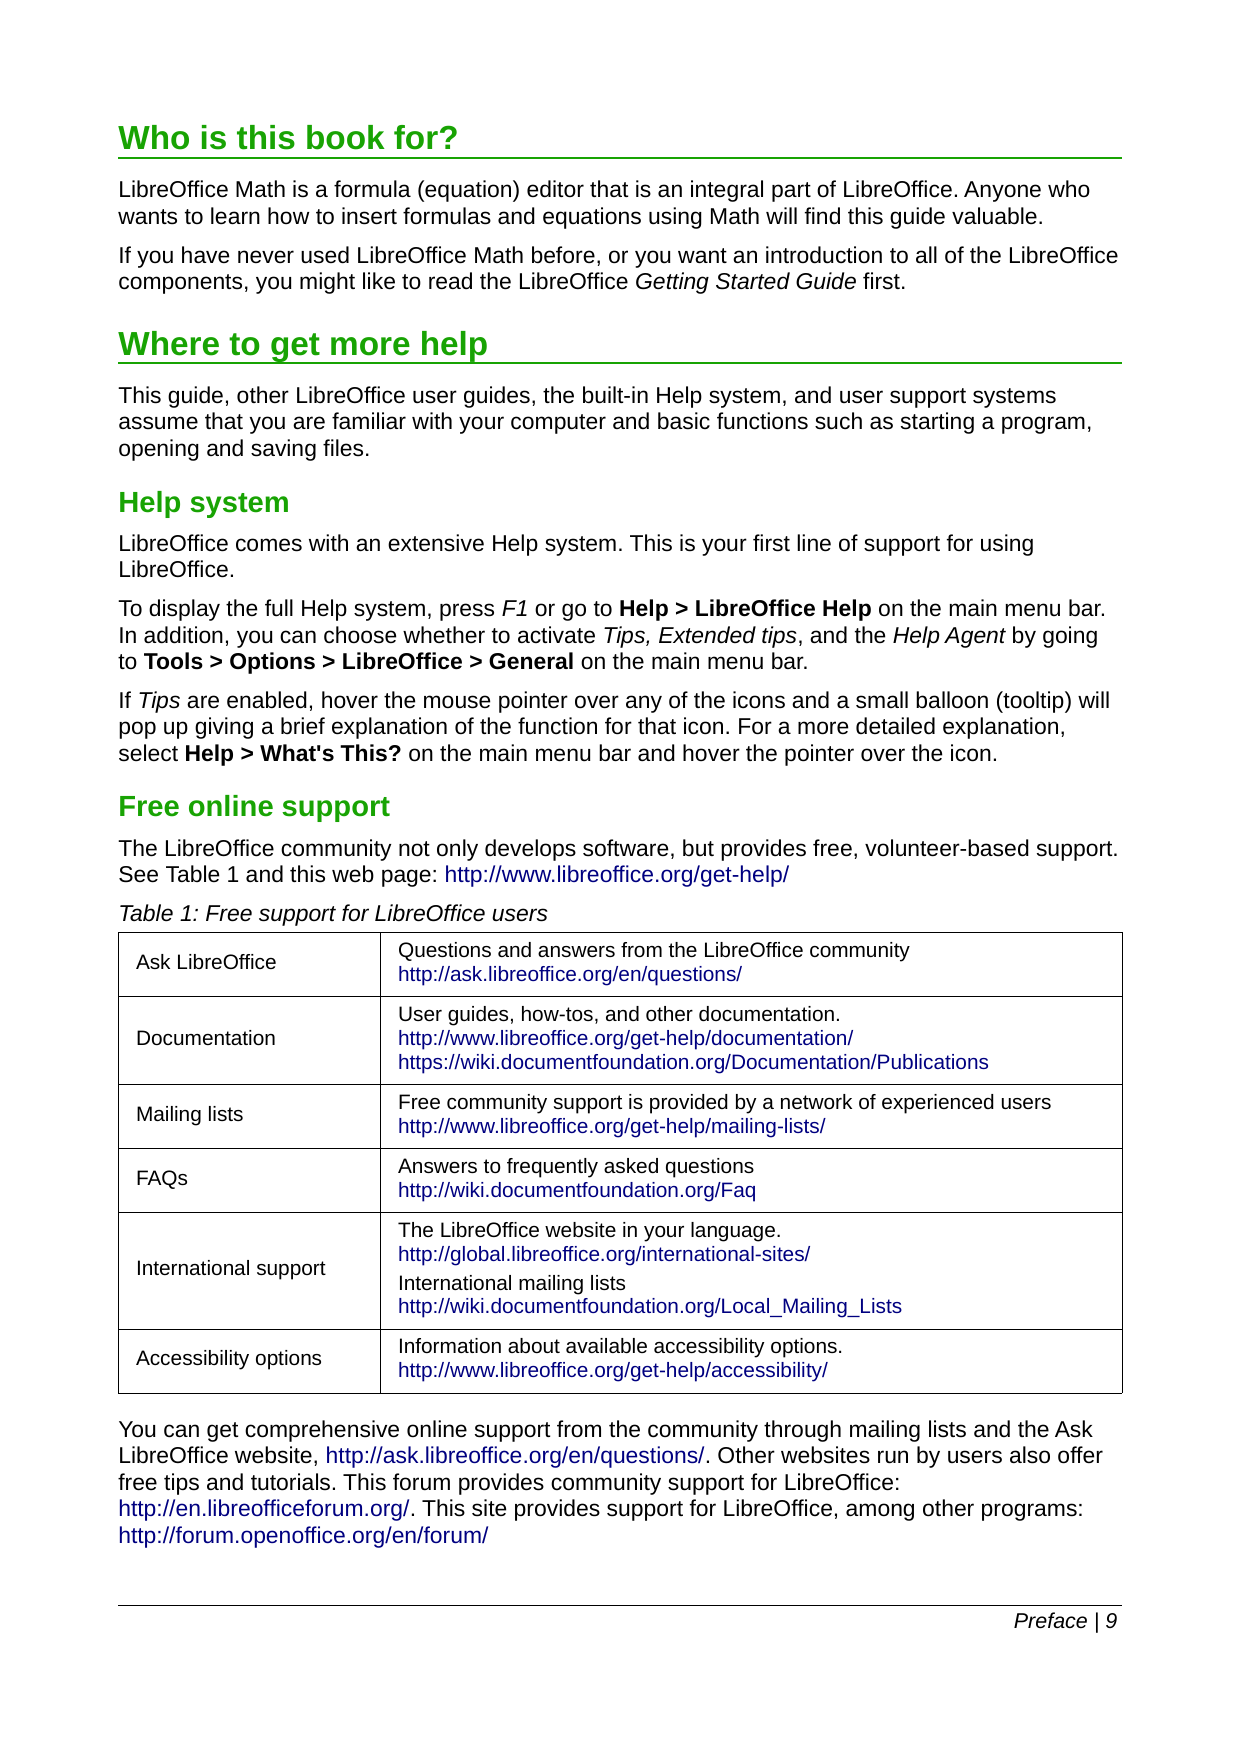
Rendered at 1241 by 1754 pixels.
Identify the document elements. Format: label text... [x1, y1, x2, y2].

subtitle Help system [118, 485, 1122, 518]
text LibreOffice Math is a formula (equation) editor that is an integral part of LibreOffice. Anyone who wants to learn how to insert formulas and equations using Math will find this guide valuable. [118, 176, 1122, 229]
table_header Questions and answers from the LibreOffice community http://ask.libreoffice.org/en/questions/ [381, 933, 1122, 996]
text Table 1: Free support for LibreOffice users [118, 900, 1122, 926]
text The LibreOffice community not only develops software, but provides free, volunteer-based support. See Table 1 and this web page: http://www.libreoffice.org/get-help/ [118, 835, 1122, 887]
subtitle Where to get more help [118, 324, 1122, 362]
table_cell Accessibility options [119, 1330, 380, 1392]
table_cell Mailing lists [119, 1085, 380, 1148]
text If Tips are enabled, hover the mouse pointer over any of the icons and a small balloon (tooltip) will pop up giving a brief explanation of the function for that icon. For a more detailed explanation, select Help > What's This? on the main menu bar and hover the pointer over the icon. [118, 687, 1122, 766]
subtitle Who is this book for? [118, 118, 1122, 157]
table_cell User guides, how-tos, and other documentation. http://www.libreoffice.org/get-help/documentation/ https://wiki.documentfoundation.org/Documentation/Publications [381, 997, 1122, 1084]
table_cell The LibreOffice website in your language. http://global.libreoffice.org/international-sites/ International mailing lists http://wiki.documentfoundation.org/Local_Mailing_Lists [381, 1213, 1122, 1328]
table_cell Information about available accessibility options. http://www.libreoffice.org/get-help/accessibility/ [381, 1330, 1122, 1392]
table_cell Documentation [119, 997, 380, 1084]
table_cell Answers to frequently asked questions http://wiki.documentfoundation.org/Faq [381, 1149, 1122, 1212]
table_cell International support [119, 1213, 380, 1328]
text To display the full Help system, press F1 or go to Help > LibreOffice Help on the main menu bar. In addition, you can choose whether to activate Tips, Extended tips, and the Help Agent by going to Tools > Options > LibreOffice > General on the main menu bar. [118, 595, 1122, 674]
table_header Ask LibreOffice [119, 933, 380, 996]
text If you have never used LibreOffice Math before, or you want an introduction to all of the LibreOffice components, you might like to read the LibreOffice Getting Started Guide first. [118, 242, 1122, 294]
text This guide, other LibreOffice user guides, the built-in Help system, and user support systems assume that you are familiar with your computer and basic functions such as starting a program, opening and saving files. [118, 382, 1122, 461]
text LibreOffice comes with an extensive Help system. This is your first line of support for using LibreOffice. [118, 530, 1122, 583]
text You can get comprehensive online support from the community through mailing lists and the Ask LibreOffice website, http://ask.libreoffice.org/en/questions/. Other websites run by users also offer free tips and tutorials. This forum provides community support for LibreOffice: http://en.libreofficeforum.org/. This site provides support for LibreOffice, among other programs: http://forum.openoffice.org/en/forum/ [118, 1416, 1122, 1548]
subtitle Free online support [118, 789, 1122, 823]
table_cell FAQs [119, 1149, 380, 1212]
table_cell Free community support is provided by a network of experienced users http://www.libreoffice.org/get-help/mailing-lists/ [381, 1085, 1122, 1148]
